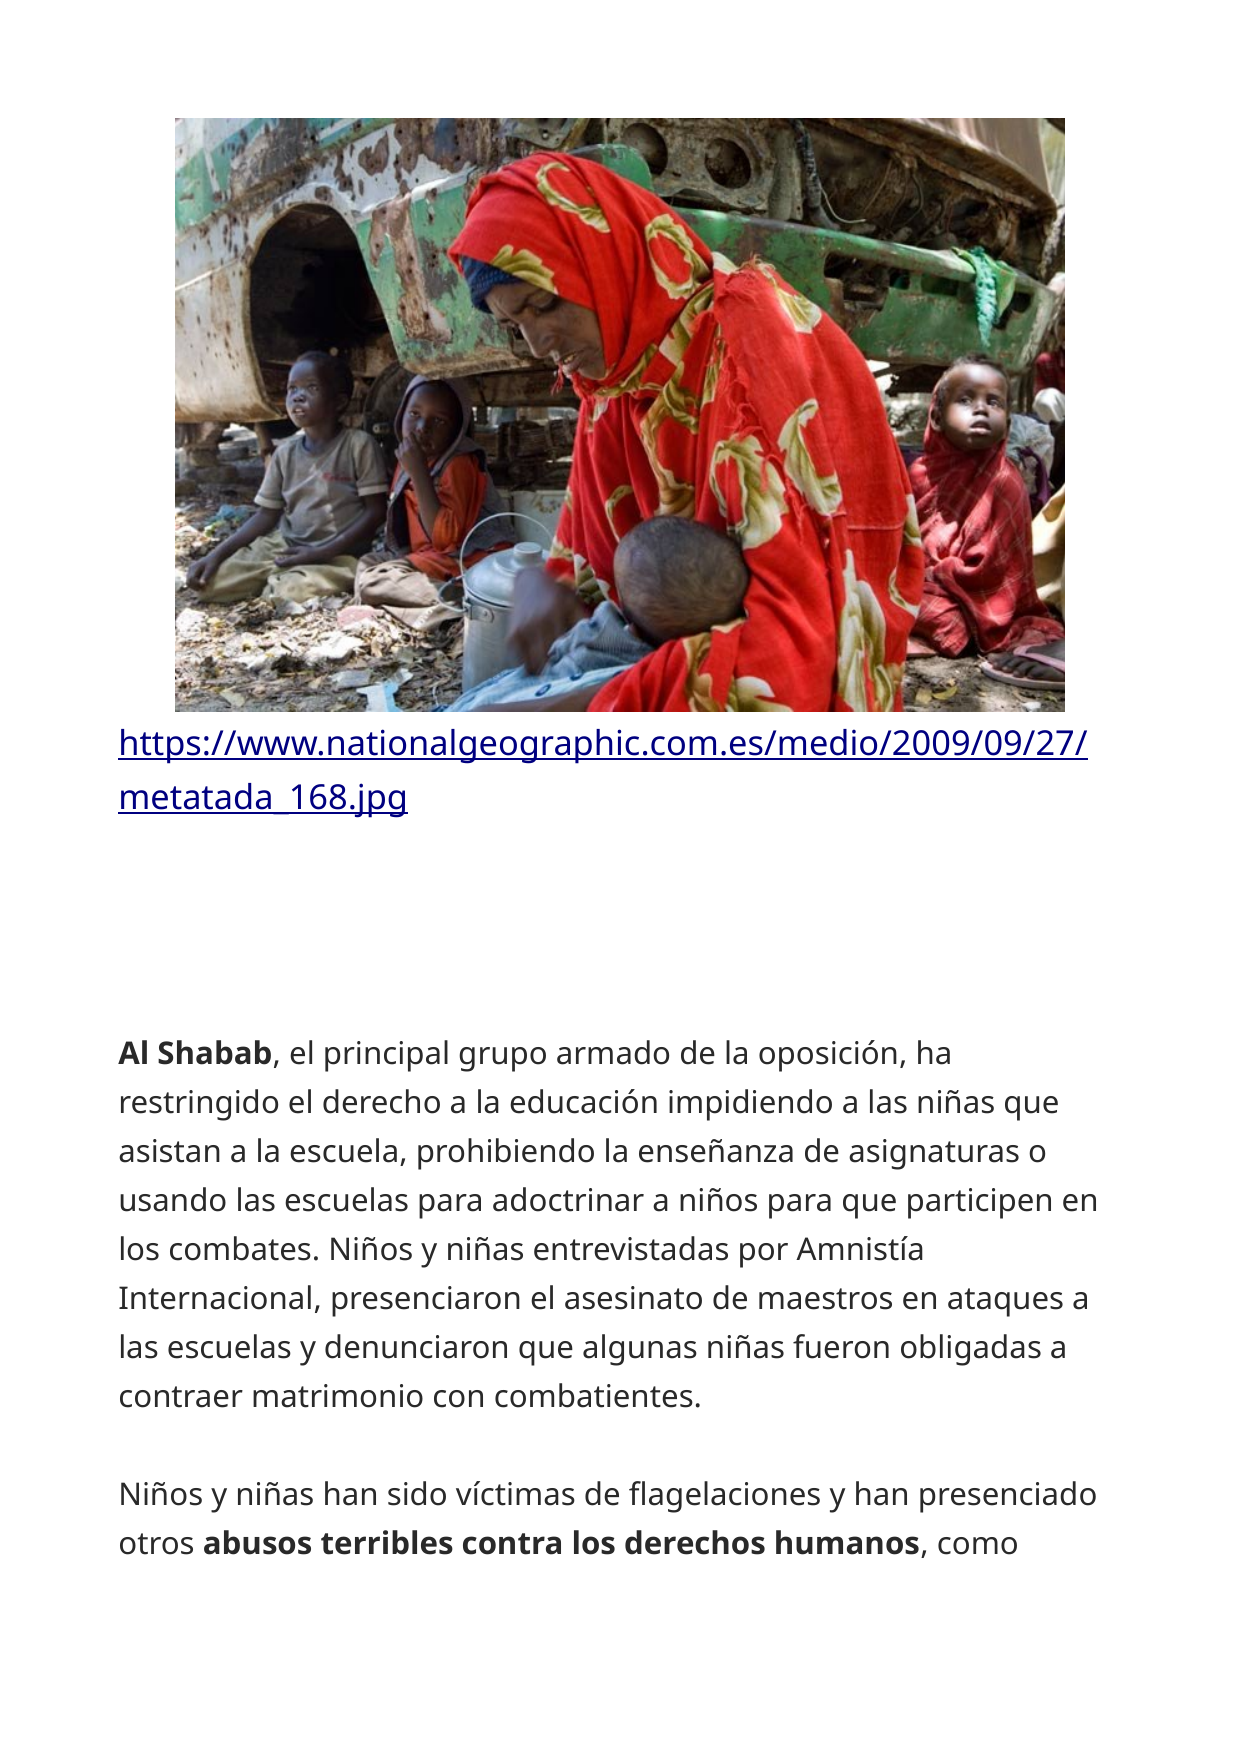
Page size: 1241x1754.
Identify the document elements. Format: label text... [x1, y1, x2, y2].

text Al Shabab, el principal grupo armado de la oposición, ha restringido el derecho a la educación impidiendo a las niñas que asistan a la escuela, prohibiendo la enseñanza de asignaturas o usando las escuelas para adoctrinar a niños para que participen en los combates. Niños y niñas entrevistadas por Amnistía Internacional, presenciaron el asesinato de maestros en ataques a las escuelas y denunciaron que algunas niñas fueron obligadas a contraer matrimonio con combatientes. Niños y niñas han sido víctimas de flagelaciones y han presenciado otros abusos terribles contra los derechos humanos, como [118, 1031, 1122, 1563]
picture [175, 118, 1065, 712]
text https://www.nationalgeographic.com.es/medio/2009/09/27/metatada_168.jpg [118, 118, 1122, 819]
